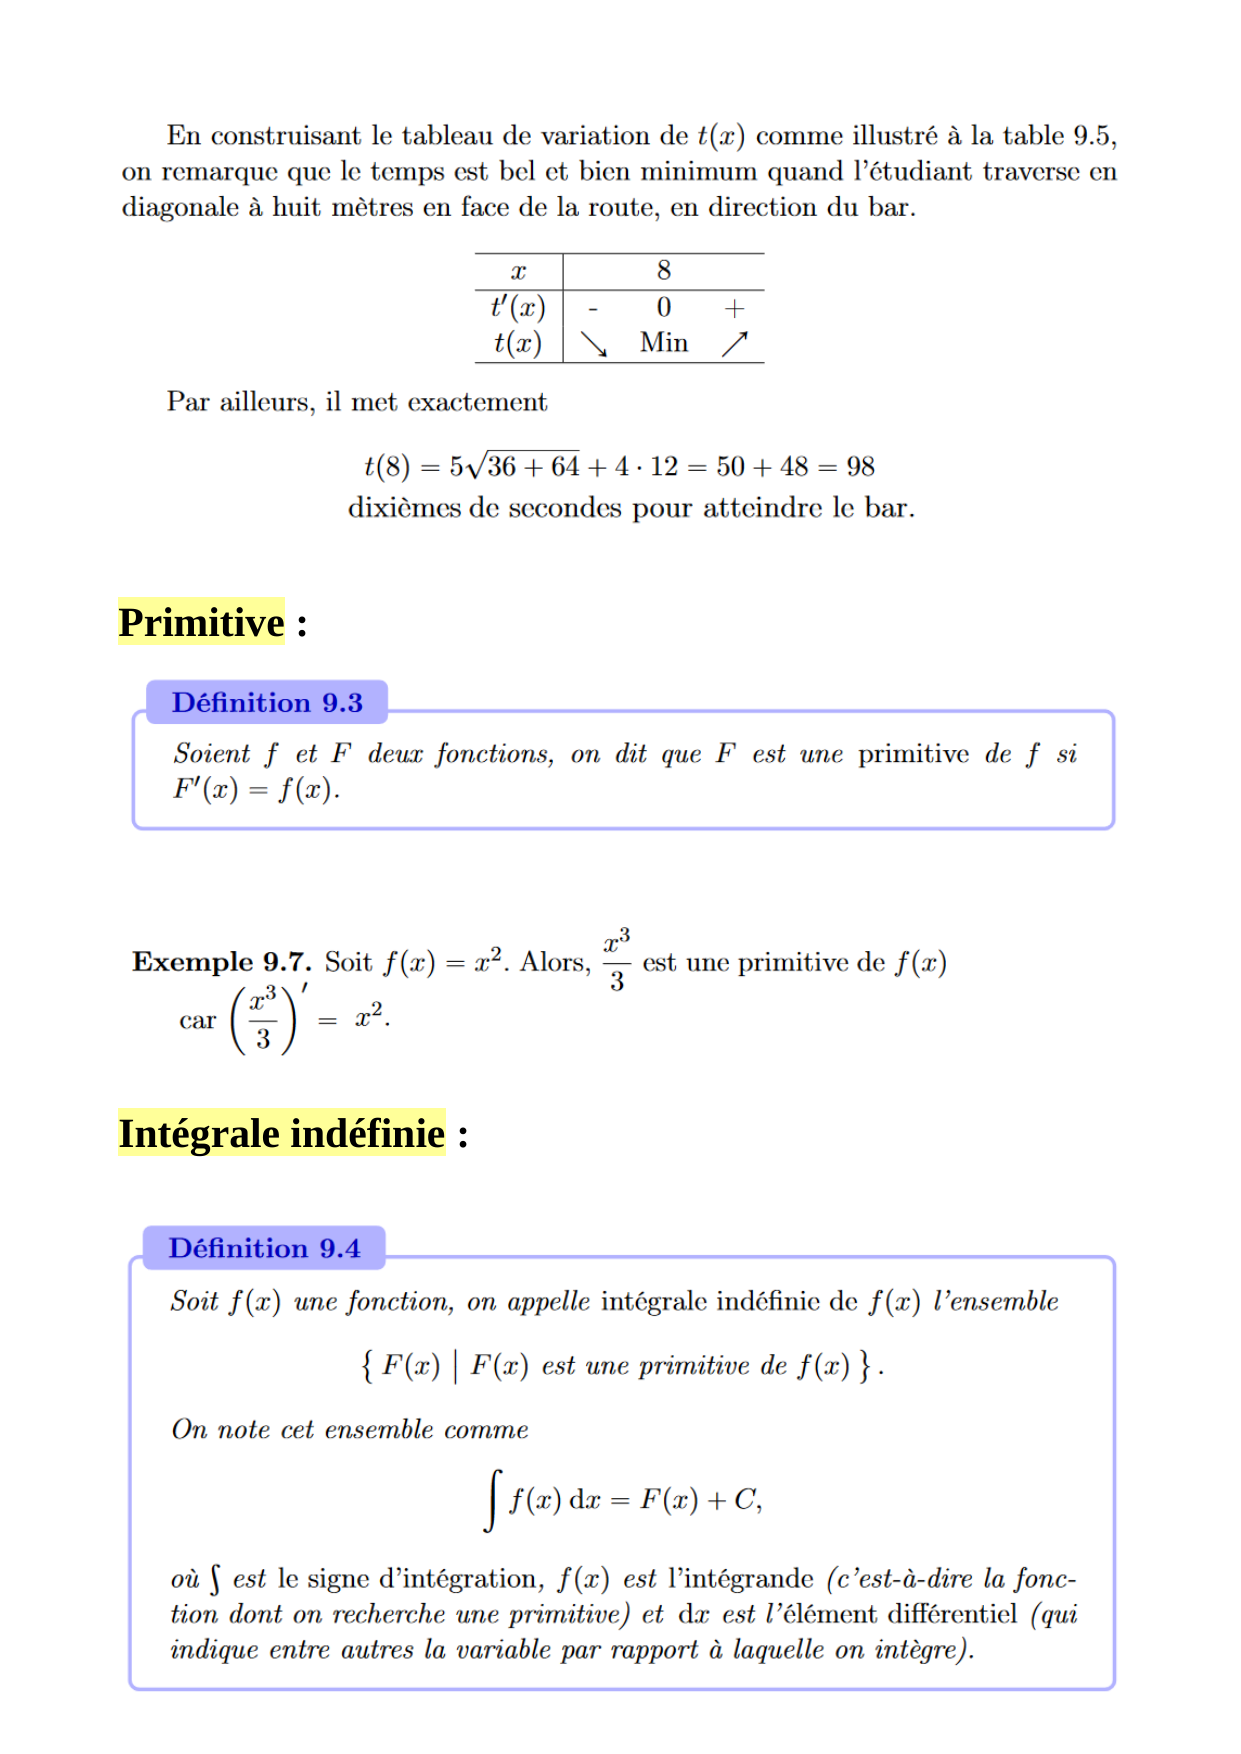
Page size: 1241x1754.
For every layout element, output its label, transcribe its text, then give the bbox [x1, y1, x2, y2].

text Intégrale indéfinie : [118, 1108, 1122, 1156]
text Primitive : [118, 597, 1122, 645]
